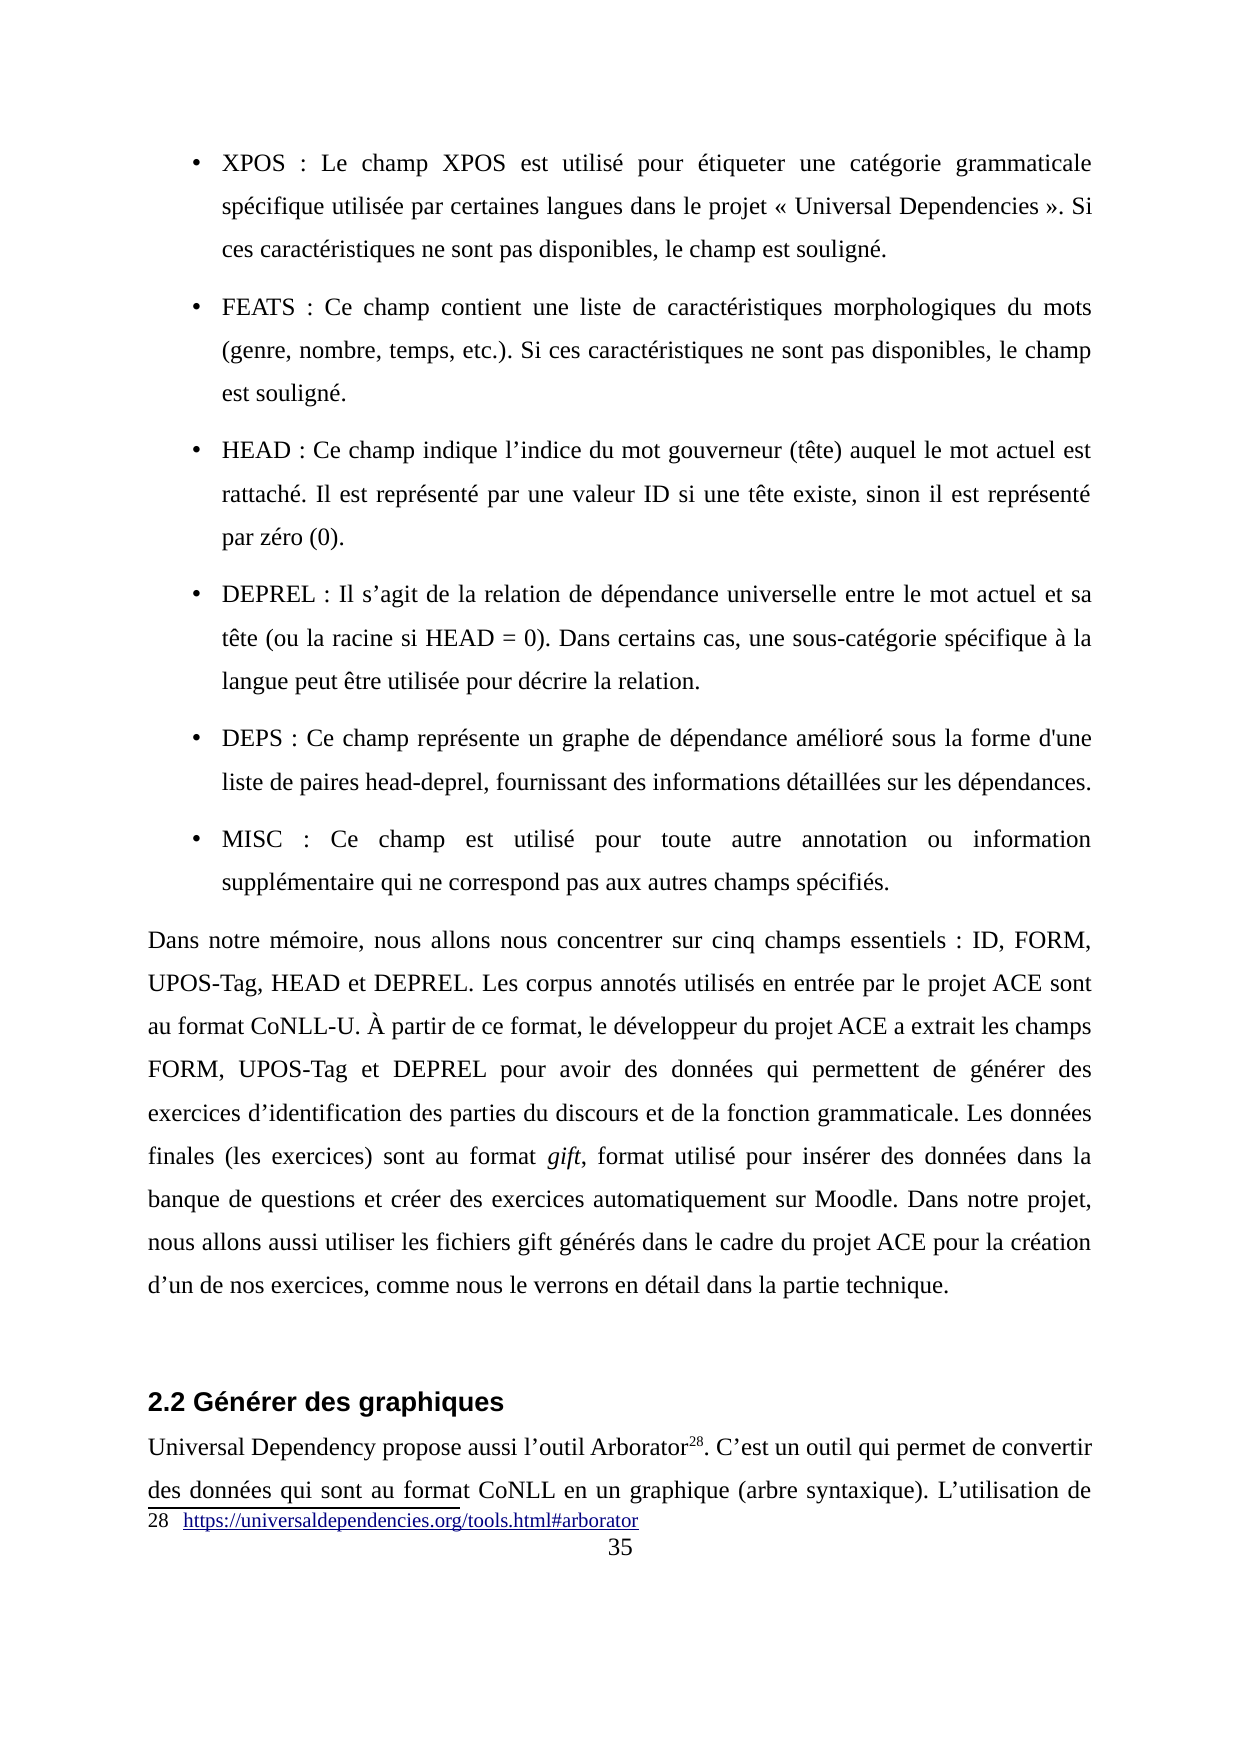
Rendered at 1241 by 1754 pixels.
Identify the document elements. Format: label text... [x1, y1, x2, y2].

list FEATS : Ce champ contient une liste de caractéristiques morphologiques du mots (genre, nombre, temps, etc.). Si ces caractéristiques ne sont pas disponibles, le champ est souligné. [192, 292, 1092, 407]
subtitle 2.2 Générer des graphiques [148, 1386, 1092, 1417]
text Dans notre mémoire, nous allons nous concentrer sur cinq champs essentiels : ID, FORM, UPOS-Tag, HEAD et DEPREL. Les corpus annotés utilisés en entrée par le projet ACE sont au format CoNLL-U. À partir de ce format, le développeur du projet ACE a extrait les champs FORM, UPOS-Tag et DEPREL pour avoir des données qui permettent de générer des exercices d’identification des parties du discours et de la fonction grammaticale. Les données finales (les exercices) sont au format gift, format utilisé pour insérer des données dans la banque de questions et créer des exercices automatiquement sur Moodle. Dans notre projet, nous allons aussi utiliser les fichiers gift générés dans le cadre du projet ACE pour la création d’un de nos exercices, comme nous le verrons en détail dans la partie technique. [148, 925, 1092, 1299]
text Universal Dependency propose aussi l’outil Arborator. C’est un outil qui permet de convertir des données qui sont au format CoNLL en un graphique (arbre syntaxique). L’utilisation de [148, 1432, 1092, 1504]
list MISC : Ce champ est utilisé pour toute autre annotation ou information supplémentaire qui ne correspond pas aux autres champs spécifiés. [192, 824, 1092, 896]
list XPOS : Le champ XPOS est utilisé pour étiqueter une catégorie grammaticale spécifique utilisée par certaines langues dans le projet « Universal Dependencies ». Si ces caractéristiques ne sont pas disponibles, le champ est souligné. [192, 148, 1092, 263]
list HEAD : Ce champ indique l’indice du mot gouverneur (tête) auquel le mot actuel est rattaché. Il est représenté par une valeur ID si une tête existe, sinon il est représenté par zéro (0). [192, 436, 1092, 551]
list DEPS : Ce champ représente un graphe de dépendance amélioré sous la forme d'une liste de paires head-deprel, fournissant des informations détaillées sur les dépendances. [192, 723, 1092, 795]
text https://universaldependencies.org/tools.html#arborator [148, 1508, 1092, 1532]
list DEPREL : Il s’agit de la relation de dépendance universelle entre le mot actuel et sa tête (ou la racine si HEAD = 0). Dans certains cas, une sous-catégorie spécifique à la langue peut être utilisée pour décrire la relation. [192, 579, 1092, 694]
